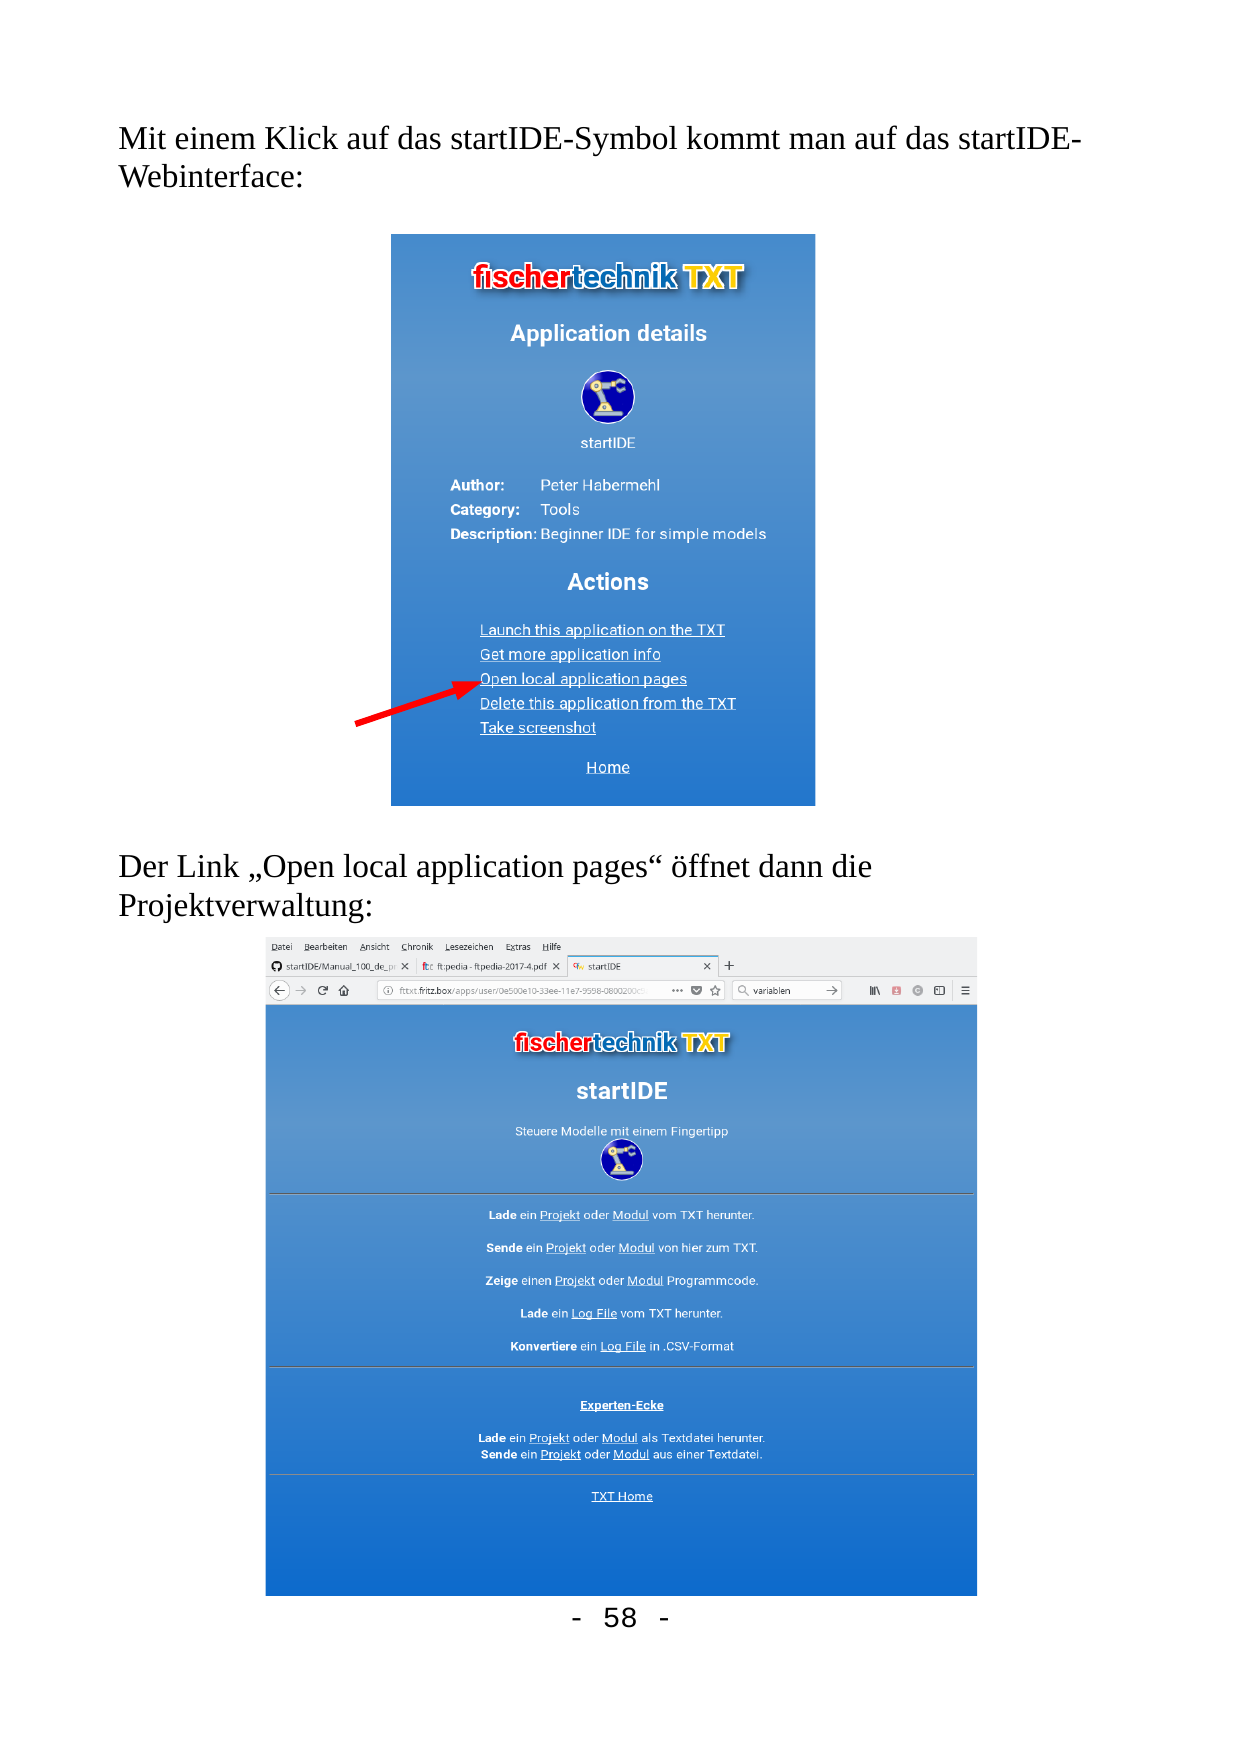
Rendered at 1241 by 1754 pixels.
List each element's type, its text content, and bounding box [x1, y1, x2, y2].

text Mit einem Klick auf das startIDE-Symbol kommt man auf das startIDE-Webinterface: [118, 118, 1122, 195]
text Der Link „Open local application pages“ öffnet dann die Projektverwaltung: [118, 846, 1122, 923]
picture [265, 937, 978, 1596]
picture [391, 234, 816, 806]
